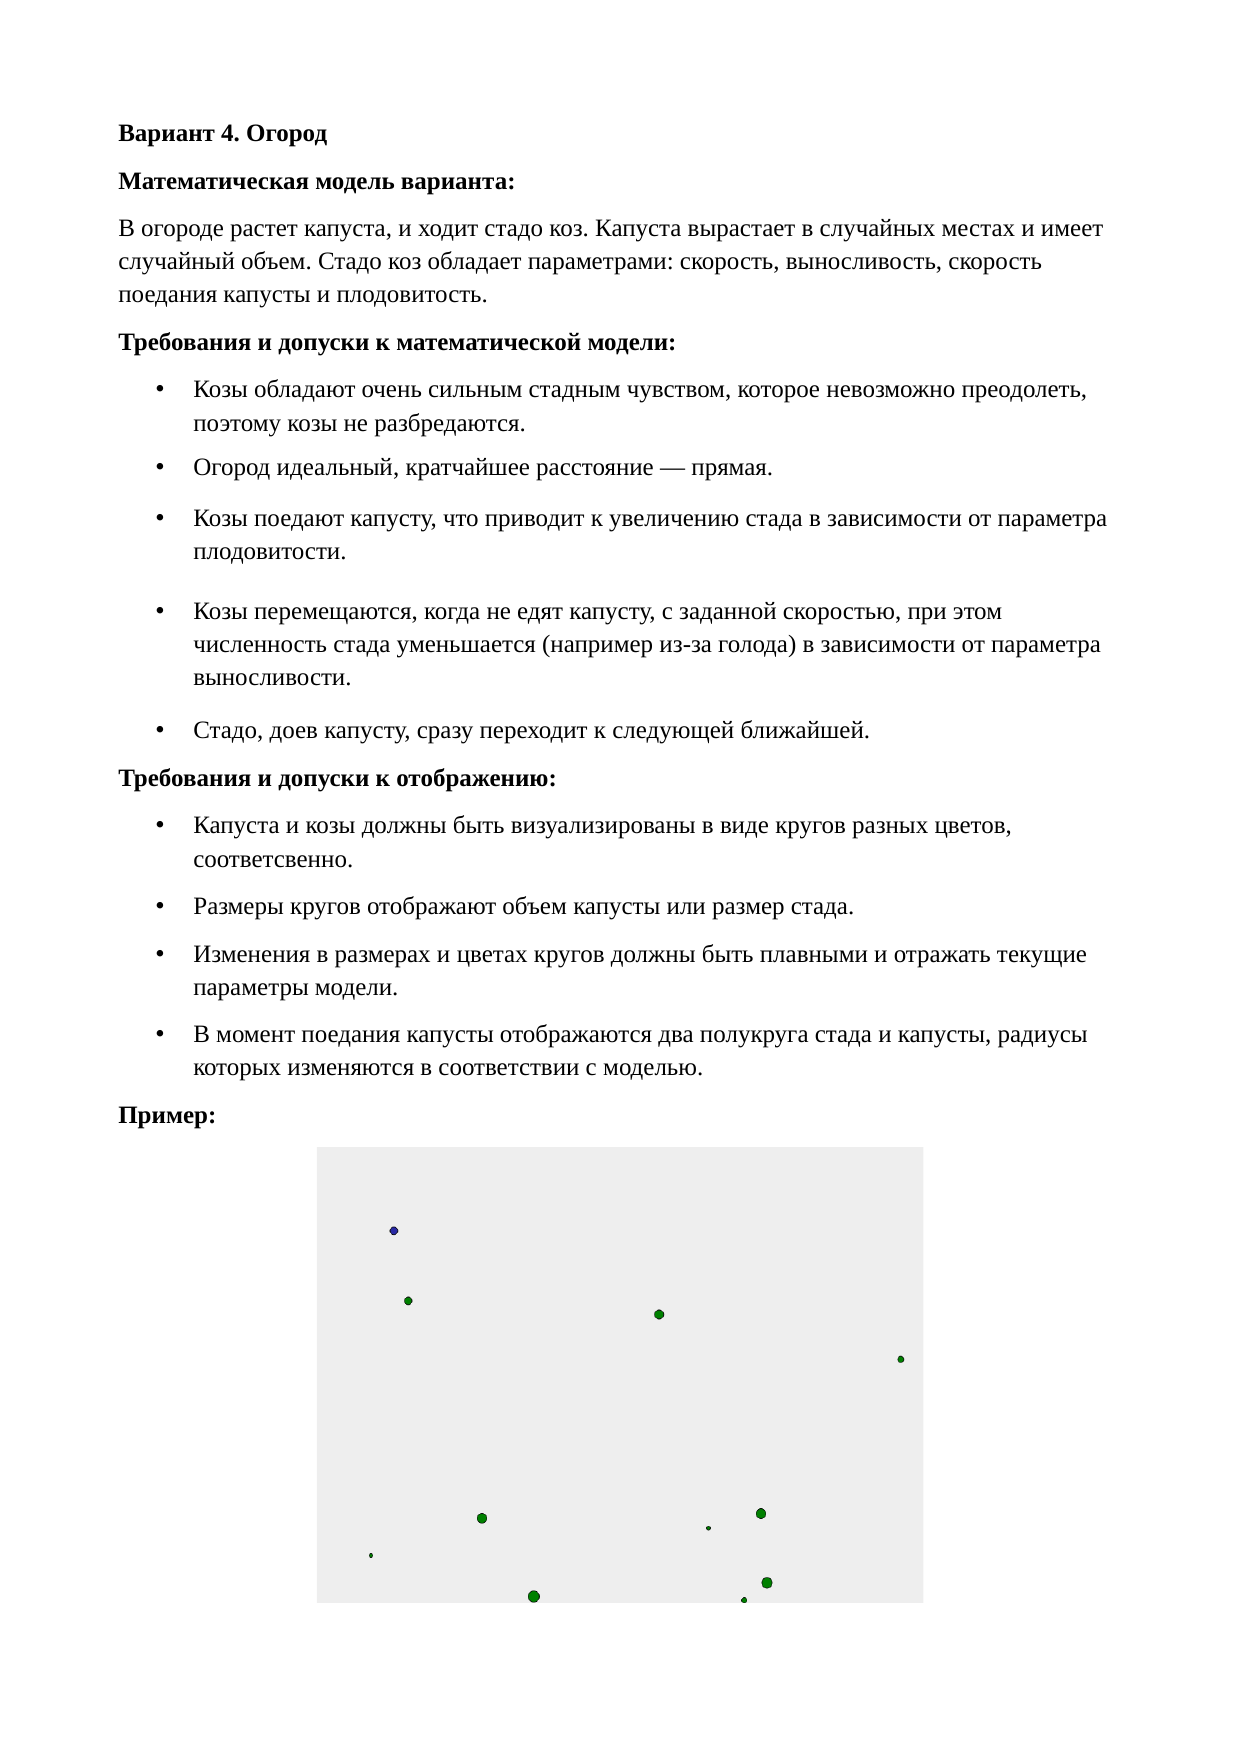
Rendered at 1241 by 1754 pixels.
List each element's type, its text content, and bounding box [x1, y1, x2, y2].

text Требования и допуски к отображению: [118, 763, 1122, 792]
list Козы перемещаются, когда не едят капусту, с заданной скоростью, при этом численность стада уменьшается (например из-за голода) в зависимости от параметра выносливости. [156, 596, 1122, 691]
list В момент поедания капусты отображаются два полукруга стада и капусты, радиусы которых изменяются в соответствии с моделью. [156, 1019, 1122, 1081]
text В огороде растет капуста, и ходит стадо коз. Капуста вырастает в случайных местах и имеет случайный объем. Стадо коз обладает параметрами: скорость, выносливость, скорость поедания капусты и плодовитость. [118, 213, 1122, 308]
list Козы поедают капусту, что приводит к увеличению стада в зависимости от параметра плодовитости. [156, 503, 1122, 565]
list Изменения в размерах и цветах кругов должны быть плавными и отражать текущие параметры модели. [156, 939, 1122, 1001]
text Пример: [118, 1100, 1122, 1129]
picture [316, 1147, 924, 1603]
list Стадо, доев капусту, сразу переходит к следующей ближайшей. [156, 715, 1122, 744]
list Огород идеальный, кратчайшее расстояние — прямая. [156, 452, 1122, 481]
text Вариант 4. Огород [118, 118, 1122, 147]
text Математическая модель варианта: [118, 166, 1122, 194]
text Требования и допуски к математической модели: [118, 327, 1122, 356]
list Размеры кругов отображают объем капусты или размер стада. [156, 891, 1122, 920]
list Капуста и козы должны быть визуализированы в виде кругов разных цветов, соответсвенно. [156, 811, 1122, 872]
list Козы обладают очень сильным стадным чувством, которое невозможно преодолеть, поэтому козы не разбредаются. [156, 374, 1122, 436]
